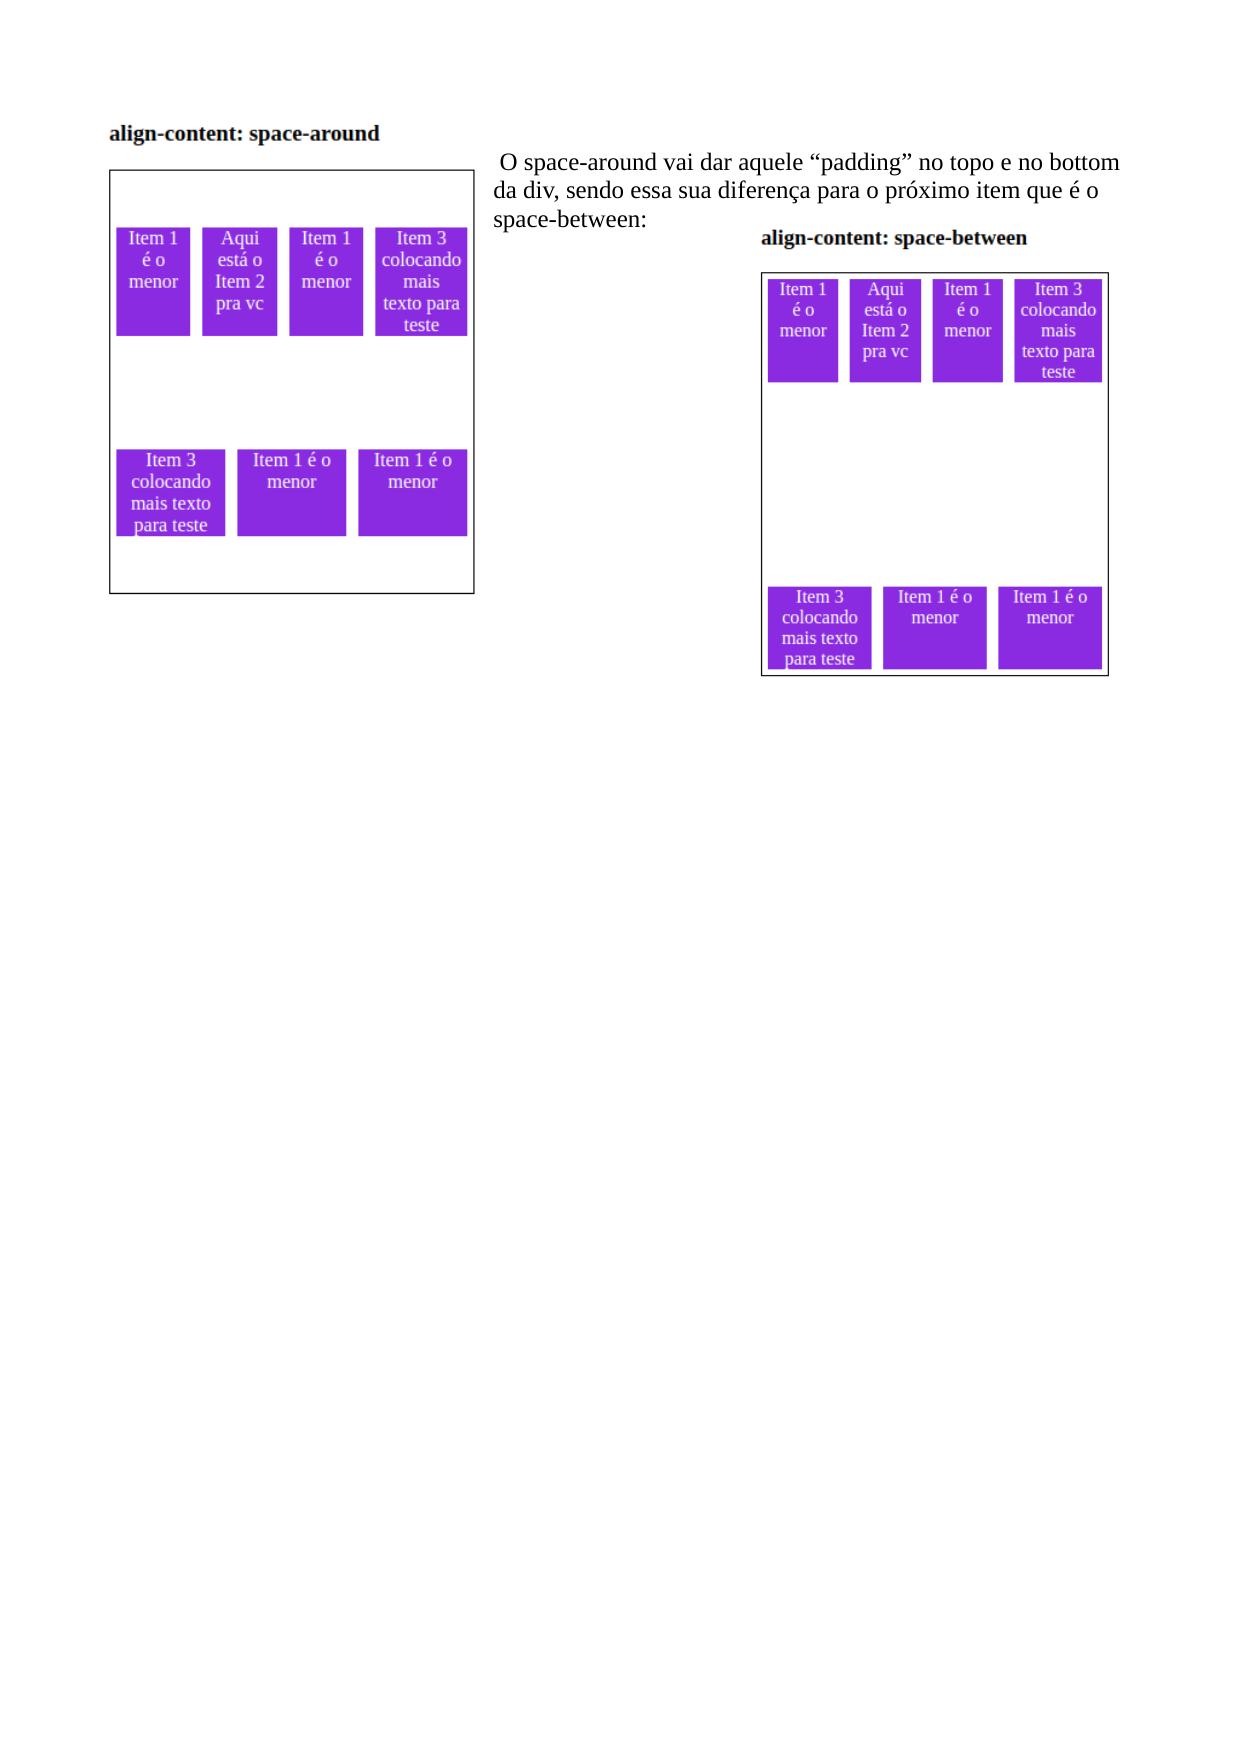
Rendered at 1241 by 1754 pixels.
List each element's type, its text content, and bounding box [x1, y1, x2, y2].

picture [753, 216, 1123, 682]
picture [108, 113, 493, 599]
text O space-around vai dar aquele “padding” no topo e no bottom da div, sendo essa sua diferença para o próximo item que é o space-between: [493, 147, 1122, 233]
